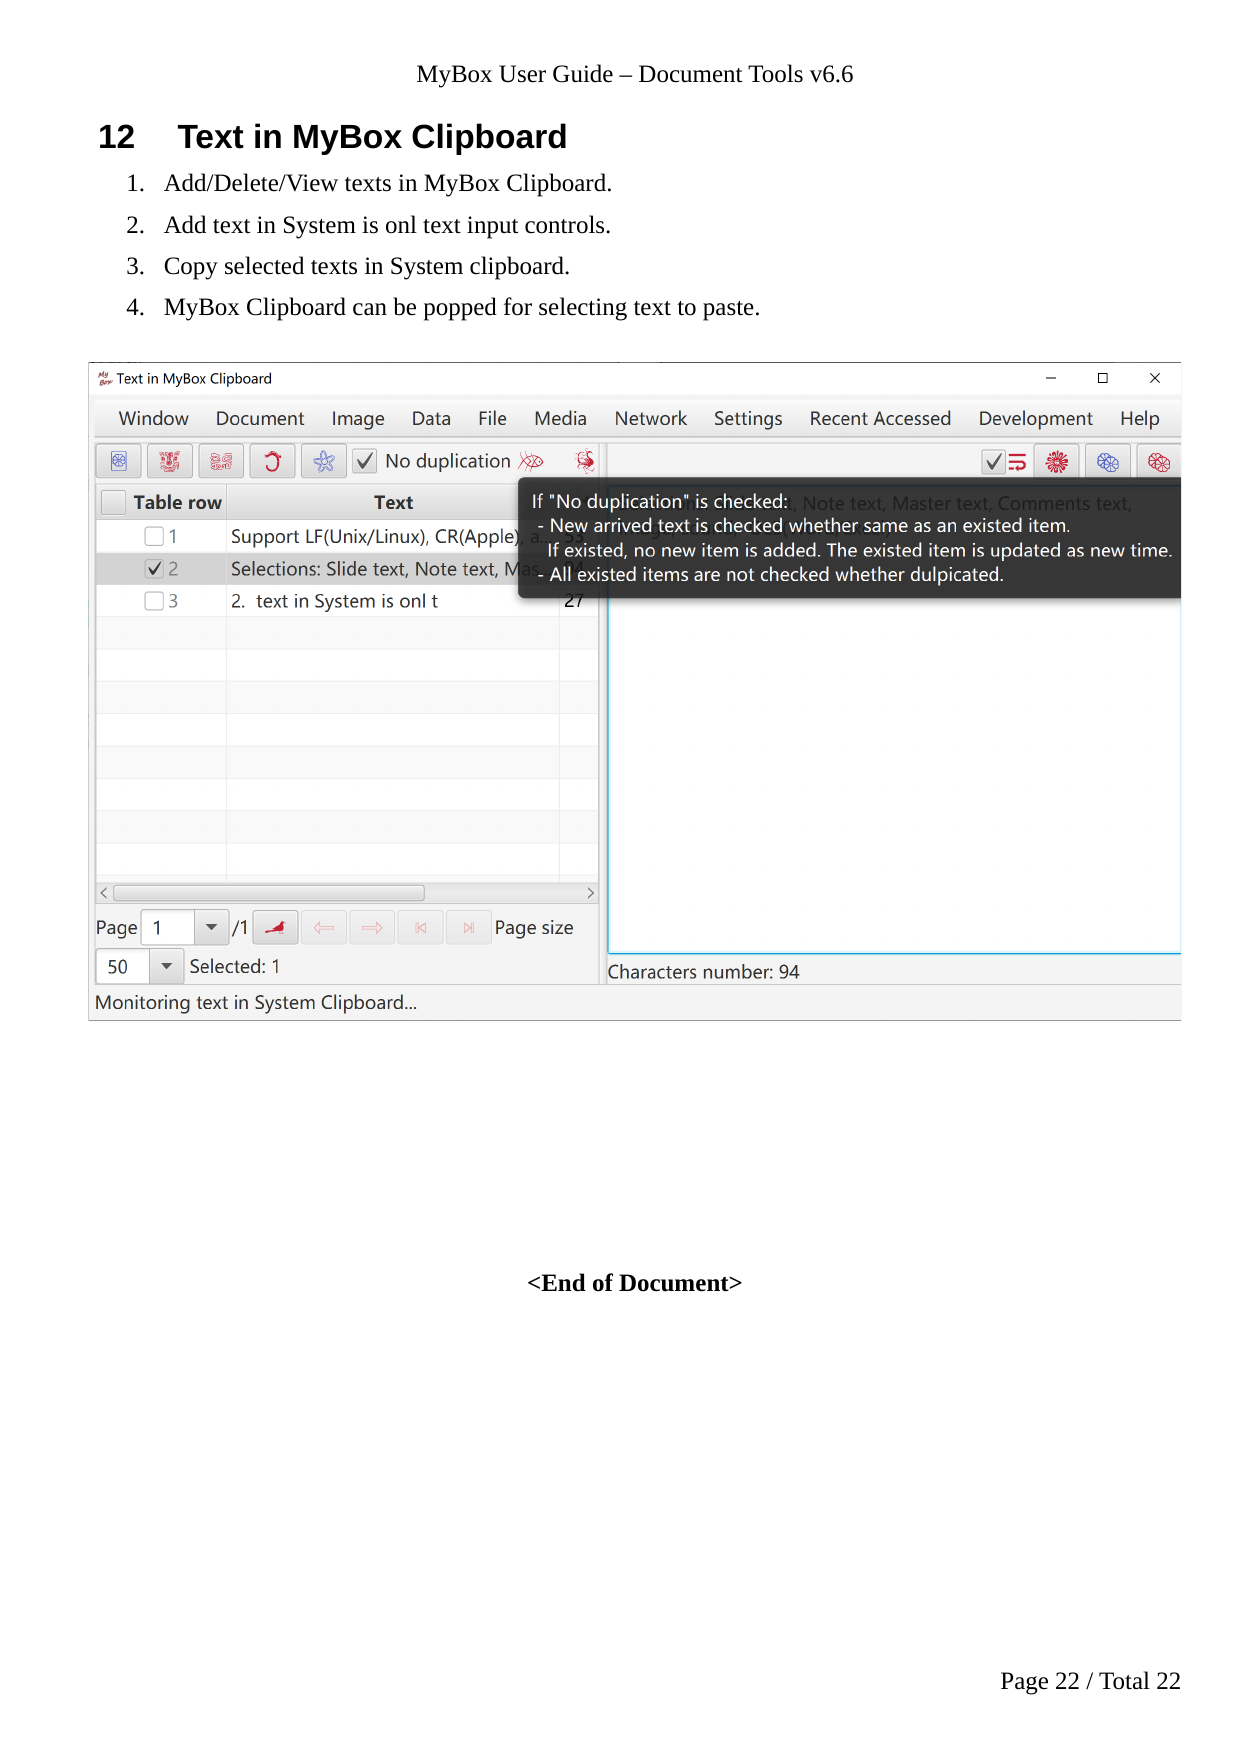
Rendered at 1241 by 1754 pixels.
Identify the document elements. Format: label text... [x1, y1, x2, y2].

subtitle Text in MyBox Clipboard [88, 117, 1181, 156]
picture [88, 362, 1182, 1021]
text <End of Document> [88, 1268, 1181, 1296]
list Add/Delete/View texts in MyBox Clipboard. [126, 168, 1181, 197]
list Copy selected texts in System clipboard. [126, 251, 1181, 280]
list MyBox Clipboard can be popped for selecting text to paste. [126, 292, 1181, 321]
list Add text in System is onl text input controls. [126, 210, 1181, 238]
